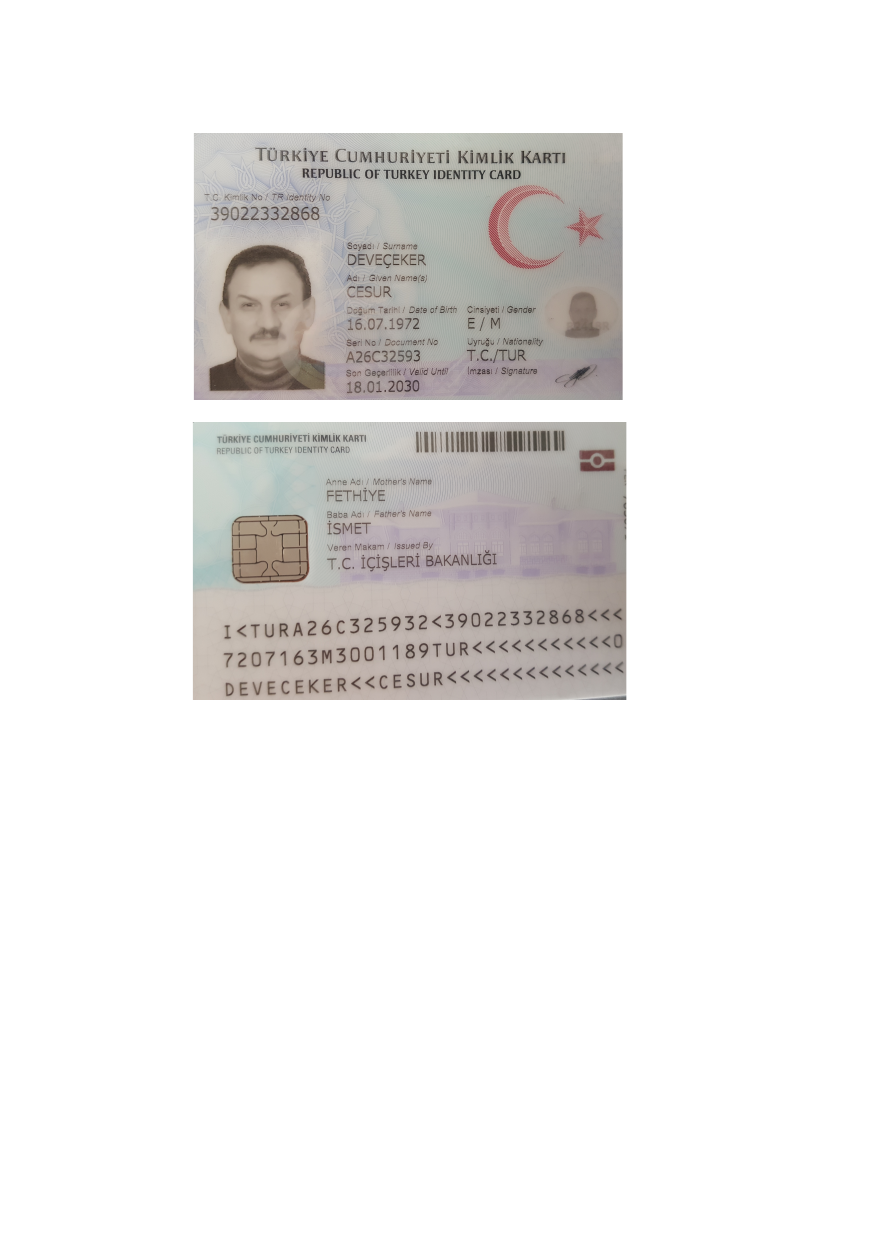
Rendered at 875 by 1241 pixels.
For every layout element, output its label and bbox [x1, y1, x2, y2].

picture [193, 133, 623, 400]
picture [192, 422, 627, 700]
